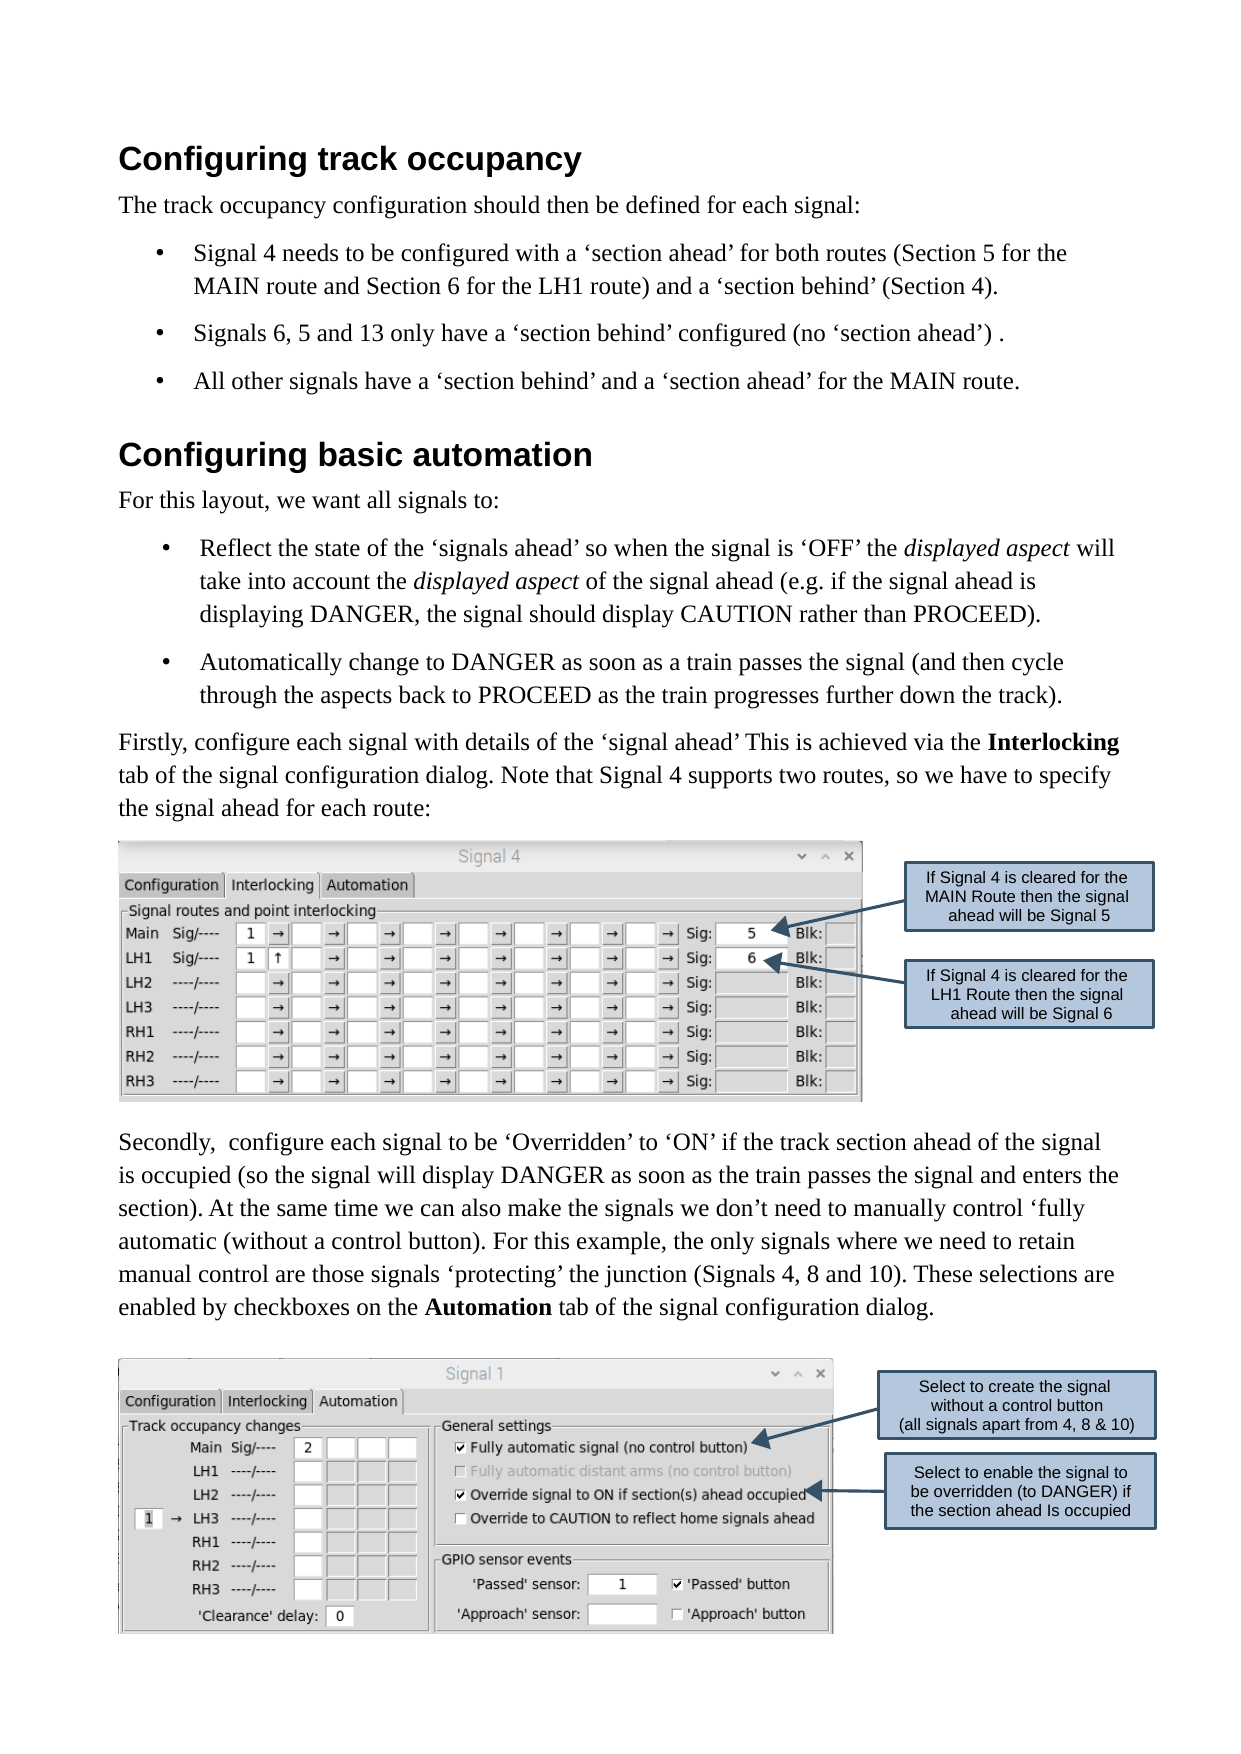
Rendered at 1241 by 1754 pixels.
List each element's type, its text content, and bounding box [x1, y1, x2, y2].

text Firstly, configure each signal with details of the ‘signal ahead’ This is achieved via the Interlocking tab of the signal configuration dialog. Note that Signal 4 supports two routes, so we have to specify the signal ahead for each route: [118, 727, 1122, 822]
list Signals 6, 5 and 13 only have a ‘section behind’ configured (no ‘section ahead’) . [156, 318, 1122, 347]
text The track occupancy configuration should then be defined for each signal: [118, 190, 1122, 219]
text For this layout, we want all signals to: [118, 486, 1122, 514]
list Reflect the state of the ‘signals ahead’ so when the signal is ‘OFF’ the displayed aspect will take into account the displayed aspect of the signal ahead (e.g. if the signal ahead is displaying DANGER, the signal should display CAUTION rather than PROCEED). [162, 533, 1122, 628]
list Automatically change to DANGER as soon as a train passes the signal (and then cycle through the aspects back to PROCEED as the train progresses further down the track). [162, 647, 1122, 708]
list Signal 4 needs to be configured with a ‘section ahead’ for both routes (Section 5 for the MAIN route and Section 6 for the LH1 route) and a ‘section behind’ (Section 4). [156, 238, 1122, 299]
picture [118, 840, 863, 1102]
subtitle Configuring basic automation [118, 434, 1122, 473]
list All other signals have a ‘section behind’ and a ‘section ahead’ for the MAIN route. [156, 366, 1122, 395]
picture [118, 1358, 834, 1634]
subtitle Configuring track occupancy [118, 139, 1122, 178]
text Secondly, configure each signal to be ‘Overridden’ to ‘ON’ if the track section ahead of the signal is occupied (so the signal will display DANGER as soon as the train passes the signal and enters the section). At the same time we can also make the signals we don’t need to manually control ‘fully automatic (without a control button). For this example, the only signals where we need to retain manual control are those signals ‘protecting’ the junction (Signals 4, 8 and 10). These selections are enabled by checkboxes on the Automation tab of the signal configuration dialog. [118, 1127, 1122, 1321]
